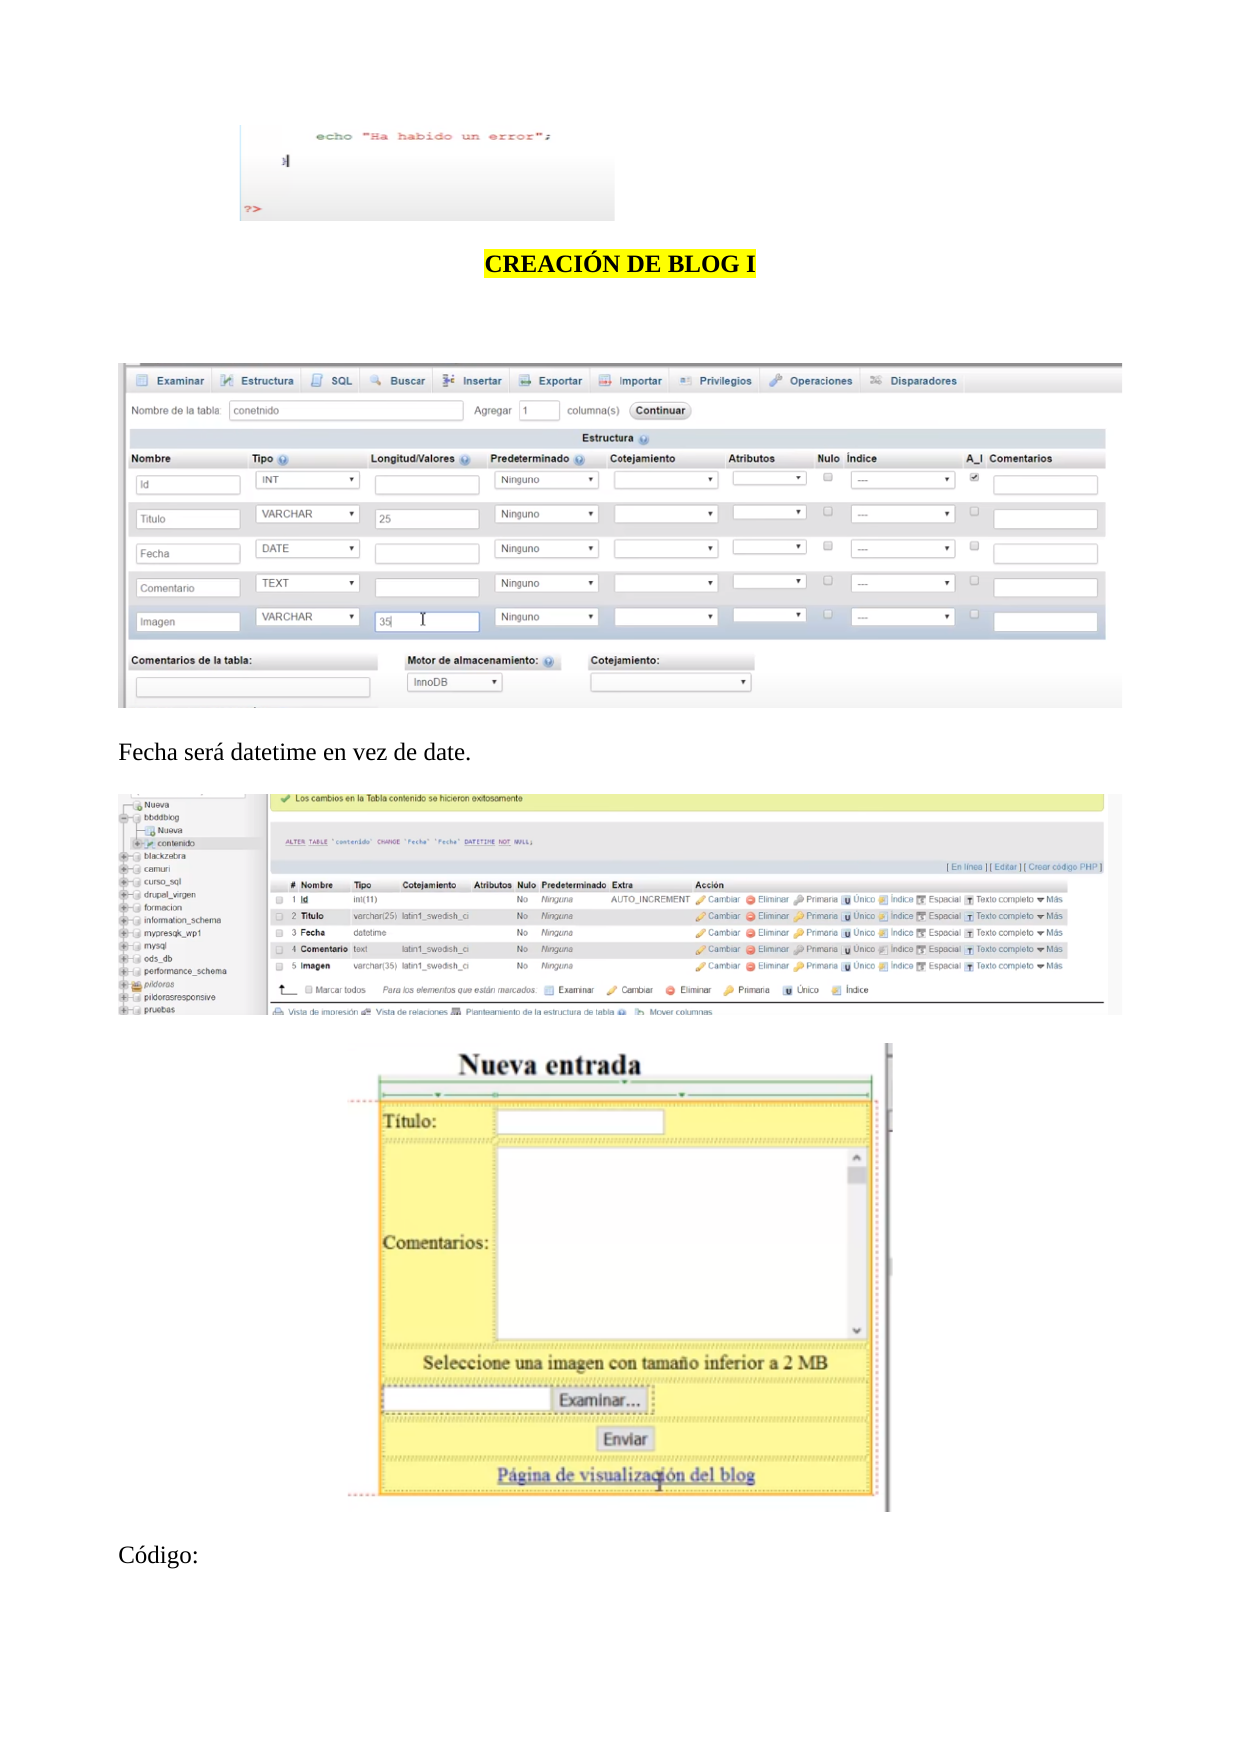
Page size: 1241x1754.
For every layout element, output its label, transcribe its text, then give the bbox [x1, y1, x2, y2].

text CREACIÓN DE BLOG I [118, 249, 1122, 278]
text Código: [118, 1541, 1122, 1569]
picture [118, 363, 1123, 708]
text Fecha será datetime en vez de date. [118, 737, 1122, 766]
picture [239, 125, 615, 221]
picture [118, 794, 1123, 1015]
picture [347, 1043, 893, 1512]
